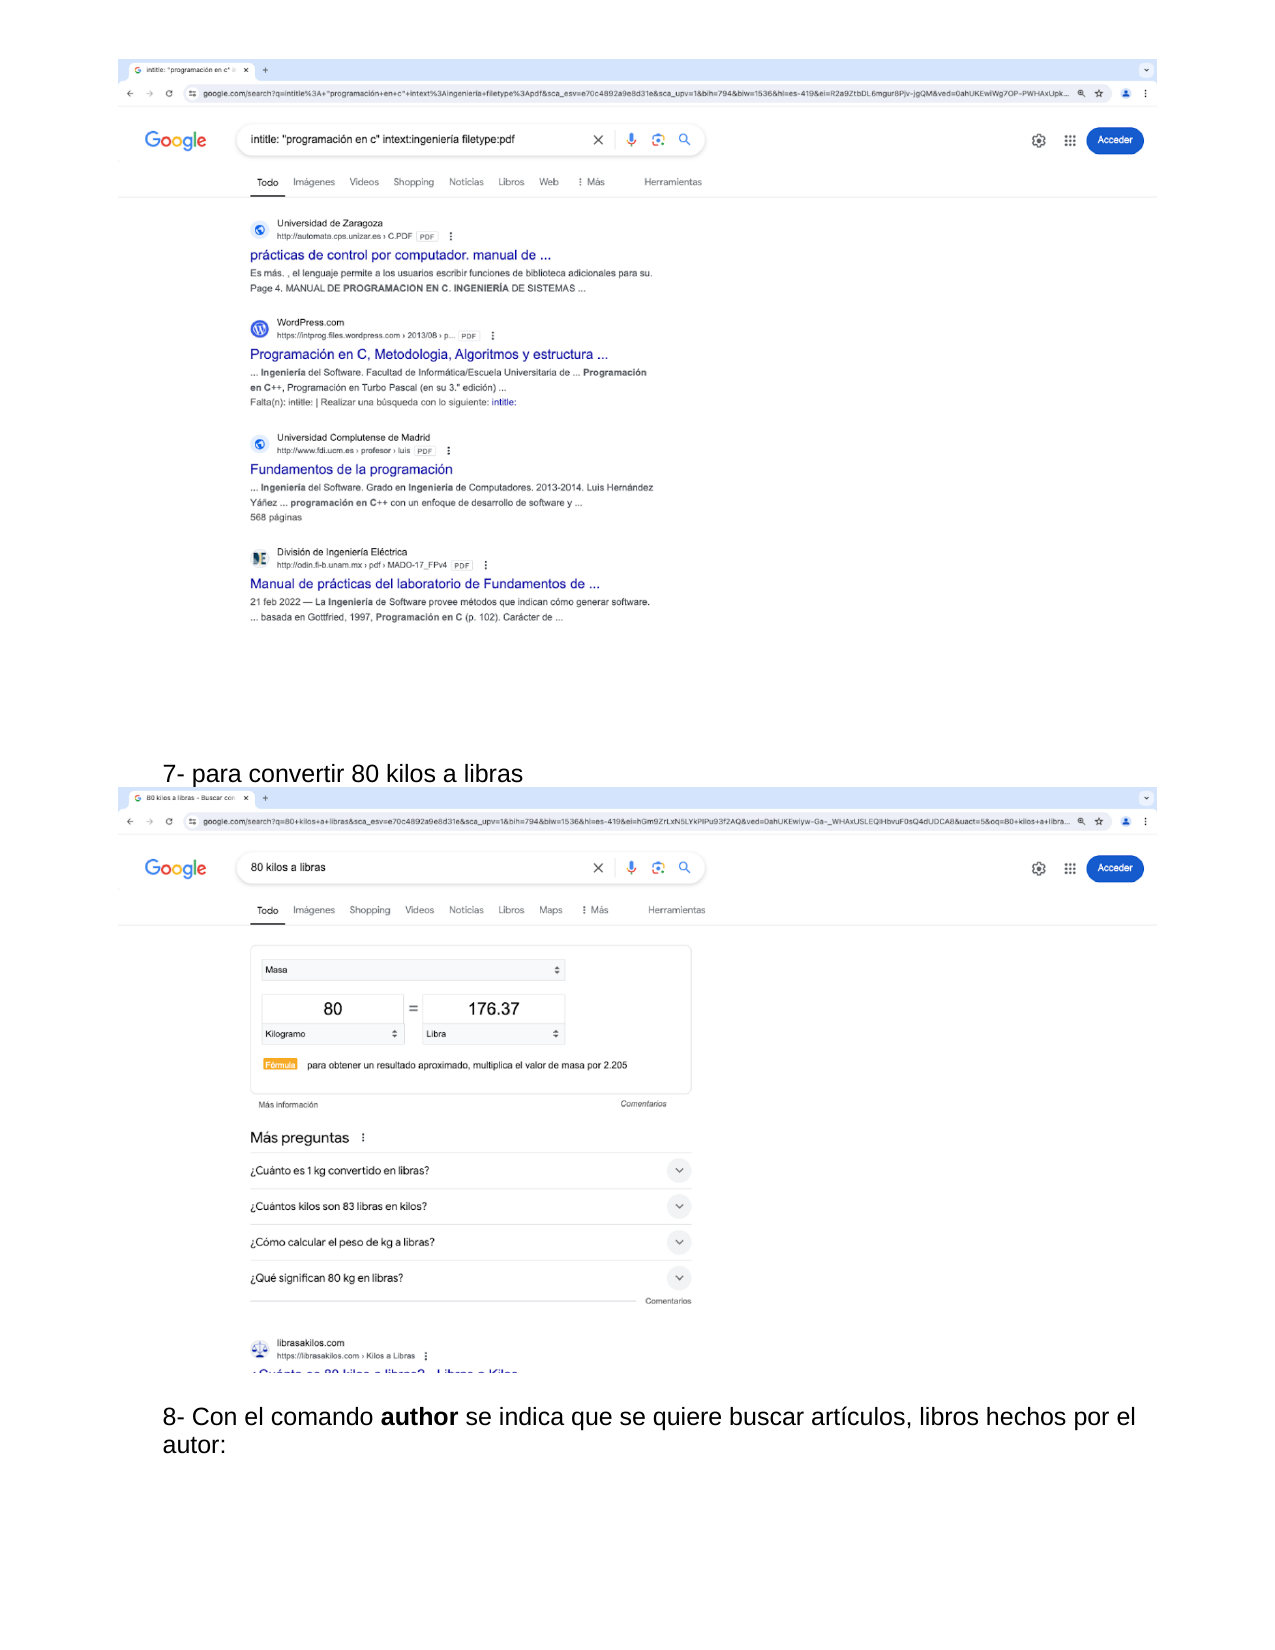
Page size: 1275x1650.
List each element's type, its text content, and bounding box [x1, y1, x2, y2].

text 8- Con el comando author se indica que se quiere buscar artículos, libros hechos por el autor: [162, 1402, 1205, 1459]
text 7- para convertir 80 kilos a libras [162, 759, 1205, 788]
